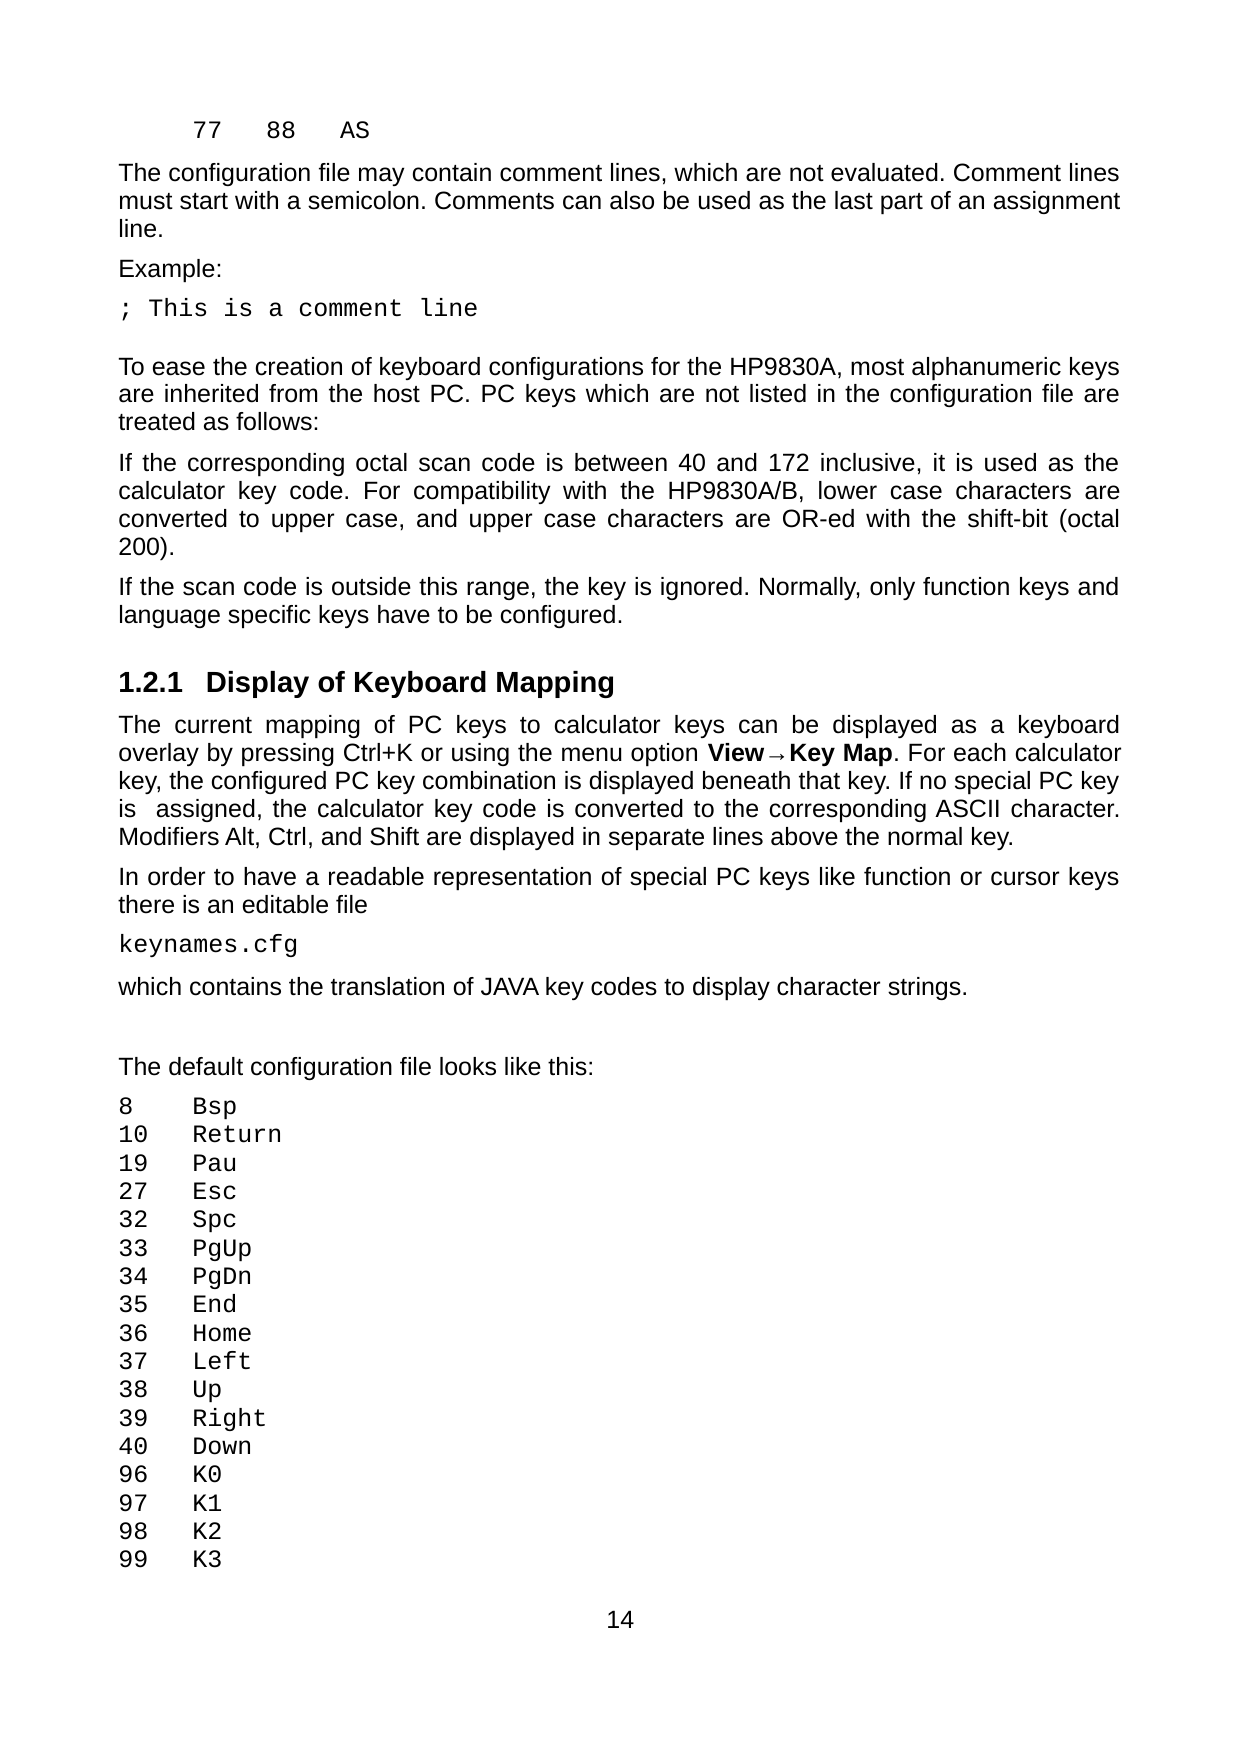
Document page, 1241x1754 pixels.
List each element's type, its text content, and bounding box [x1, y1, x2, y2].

text 27 Esc [118, 1179, 1122, 1207]
text 34 PgDn [118, 1264, 1122, 1292]
text If the corresponding octal scan code is between 40 and 172 inclusive, it is used as the calculator key code. For compatibility with the HP9830A/B, lower case characters are converted to upper case, and upper case characters are OR-ed with the shift-bit (octal 200). [118, 448, 1122, 560]
text 33 PgUp [118, 1235, 1122, 1264]
text keynames.cfg [118, 932, 1122, 960]
text 10 Return [118, 1122, 1122, 1150]
text To ease the creation of keyboard configurations for the HP9830A, most alphanumeric keys are inherited from the host PC. PC keys which are not listed in the configuration file are treated as follows: [118, 352, 1122, 436]
text 99 K3 [118, 1547, 1122, 1575]
text 96 K0 [118, 1462, 1122, 1490]
text 40 Down [118, 1434, 1122, 1462]
text Example: [118, 255, 1122, 283]
text 37 Left [118, 1349, 1122, 1377]
text 8 Bsp [118, 1094, 1122, 1122]
text 38 Up [118, 1377, 1122, 1405]
subtitle Display of Keyboard Mapping [118, 666, 1122, 699]
text The configuration file may contain comment lines, which are not evaluated. Comment lines must start with a semicolon. Comments can also be used as the last part of an assignment line. [118, 159, 1122, 243]
text 19 Pau [118, 1150, 1122, 1179]
text If the scan code is outside this range, the key is ignored. Normally, only function keys and language specific keys have to be configured. [118, 573, 1122, 628]
text The default configuration file looks like this: [118, 1053, 1122, 1081]
text 97 K1 [118, 1490, 1122, 1519]
text 36 Home [118, 1320, 1122, 1349]
text 35 End [118, 1292, 1122, 1320]
text 32 Spc [118, 1207, 1122, 1235]
text ; This is a comment line [118, 296, 1122, 324]
text In order to have a readable representation of special PC keys like function or cursor keys there is an editable file [118, 863, 1122, 919]
text 39 Right [118, 1405, 1122, 1434]
text 98 K2 [118, 1519, 1122, 1547]
text The current mapping of PC keys to calculator keys can be displayed as a keyboard overlay by pressing Ctrl+K or using the menu option View→Key Map. For each calculator key, the configured PC key combination is displayed beneath that key. If no special PC key is assigned, the calculator key code is converted to the corresponding ASCII character. Modifiers Alt, Ctrl, and Shift are displayed in separate lines above the normal key. [118, 711, 1122, 851]
text 77 88 AS [118, 118, 1122, 146]
text which contains the translation of JAVA key codes to display character strings. [118, 972, 1122, 1000]
